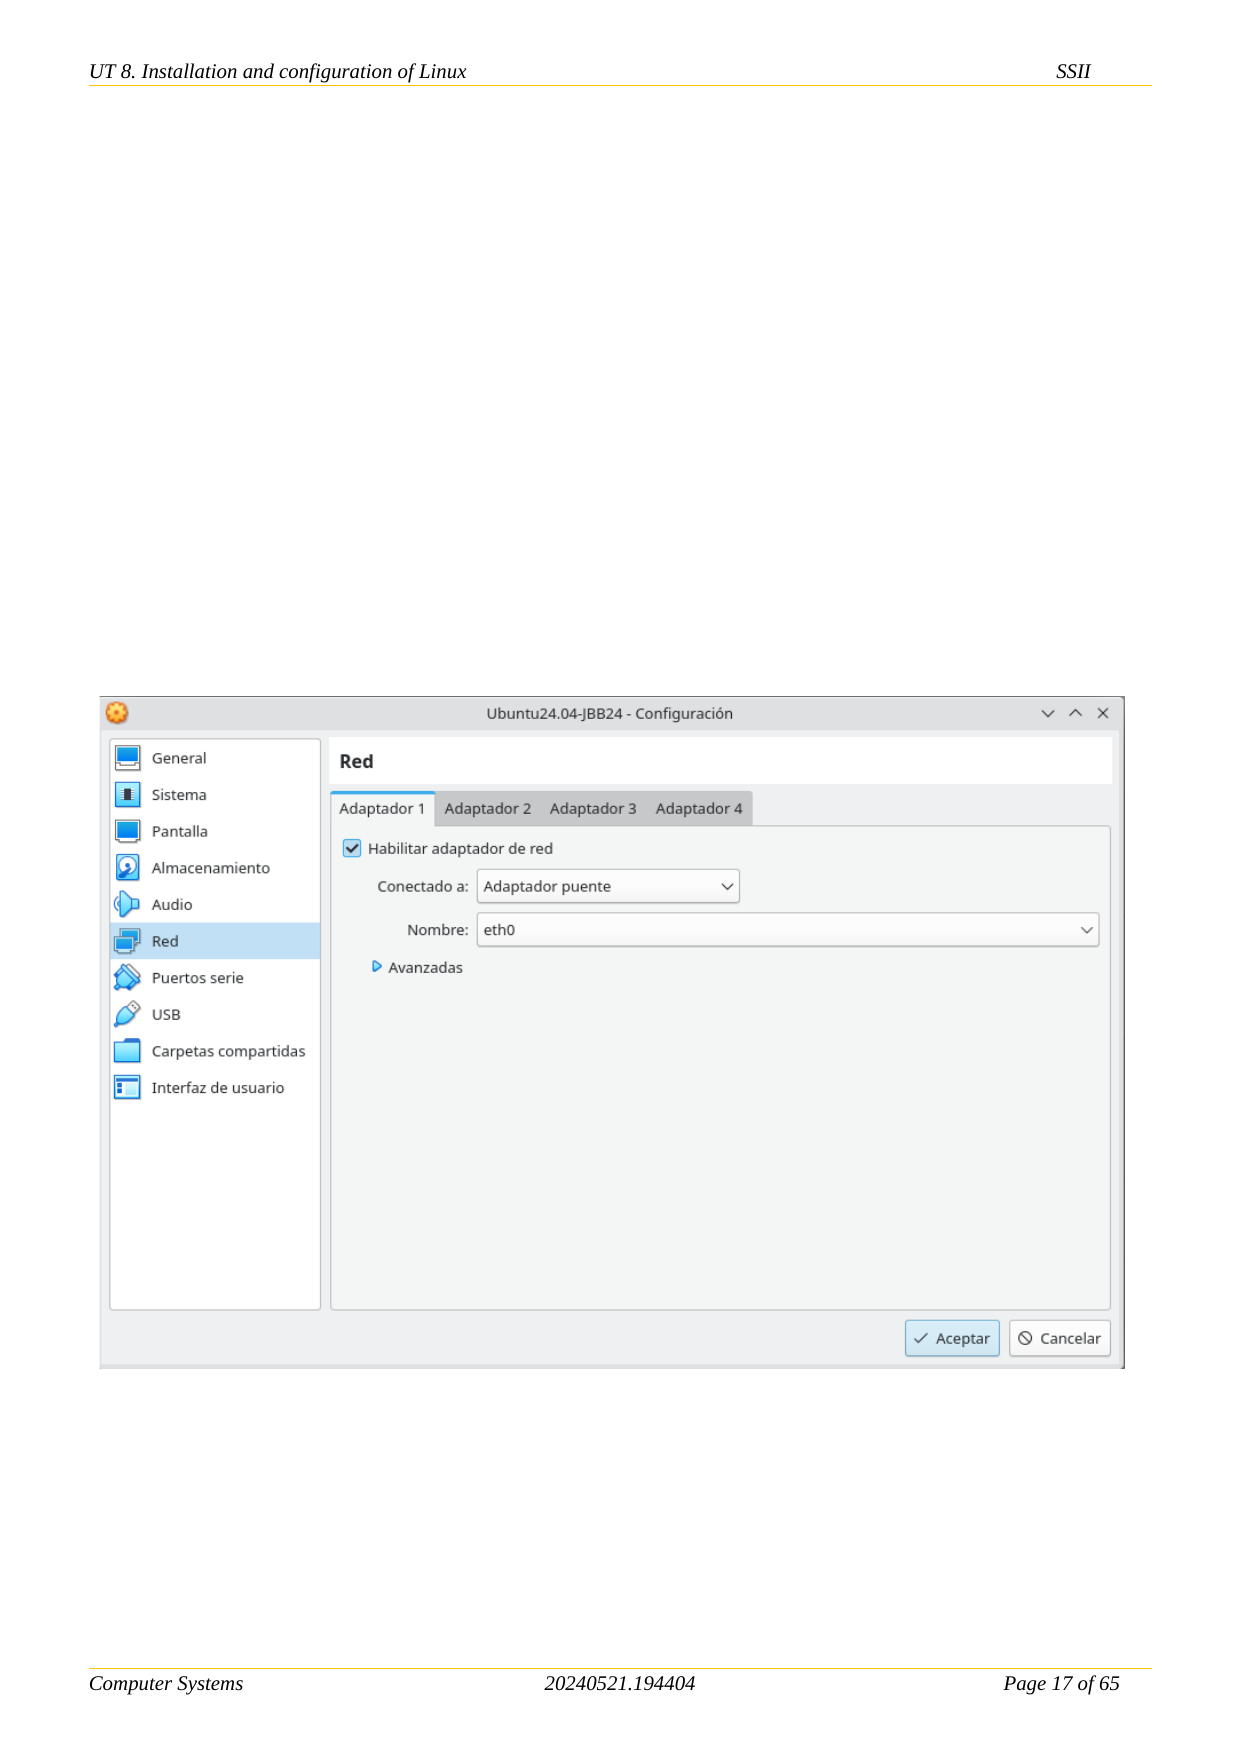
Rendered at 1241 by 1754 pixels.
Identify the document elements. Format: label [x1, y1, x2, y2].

picture [99, 696, 1125, 1369]
